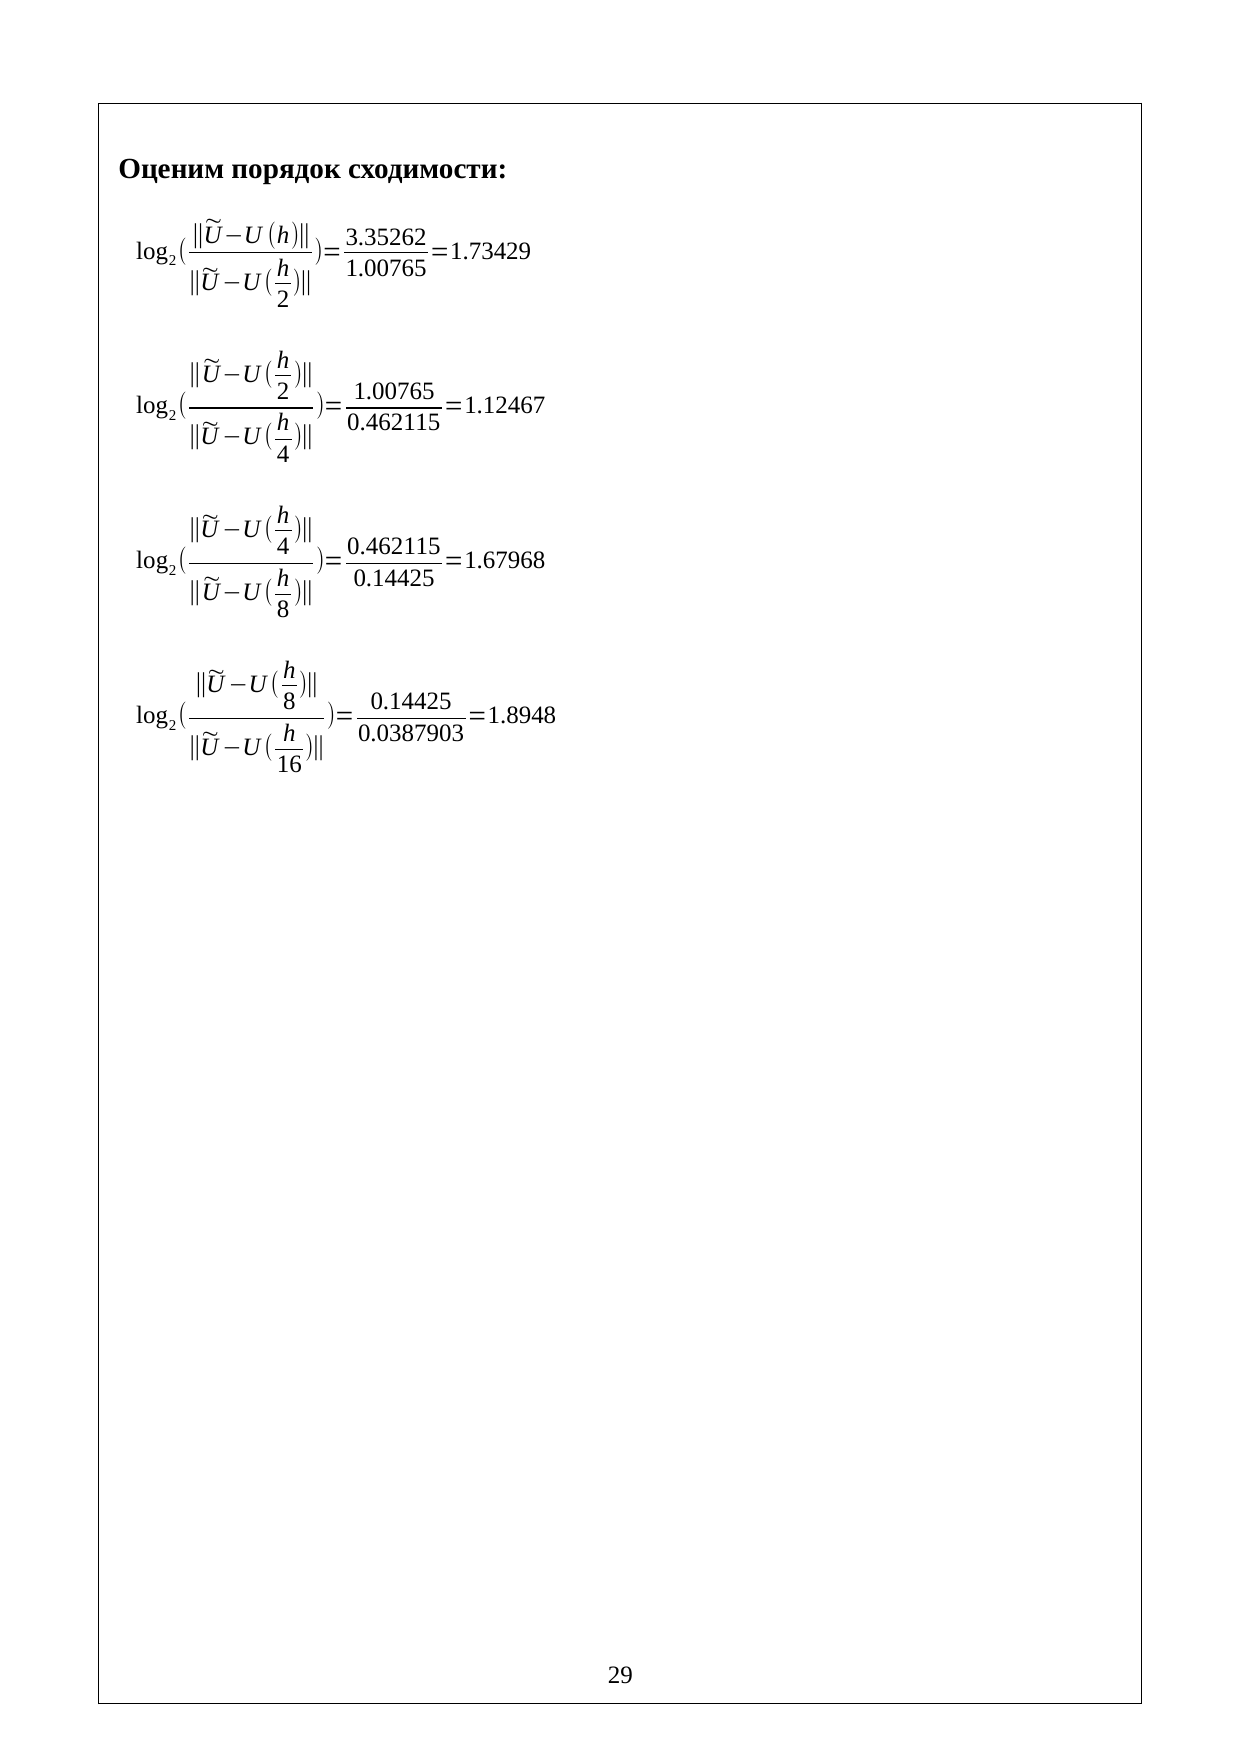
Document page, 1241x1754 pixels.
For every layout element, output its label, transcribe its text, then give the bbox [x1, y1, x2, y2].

list Оценим порядок сходимости: [118, 152, 1137, 185]
